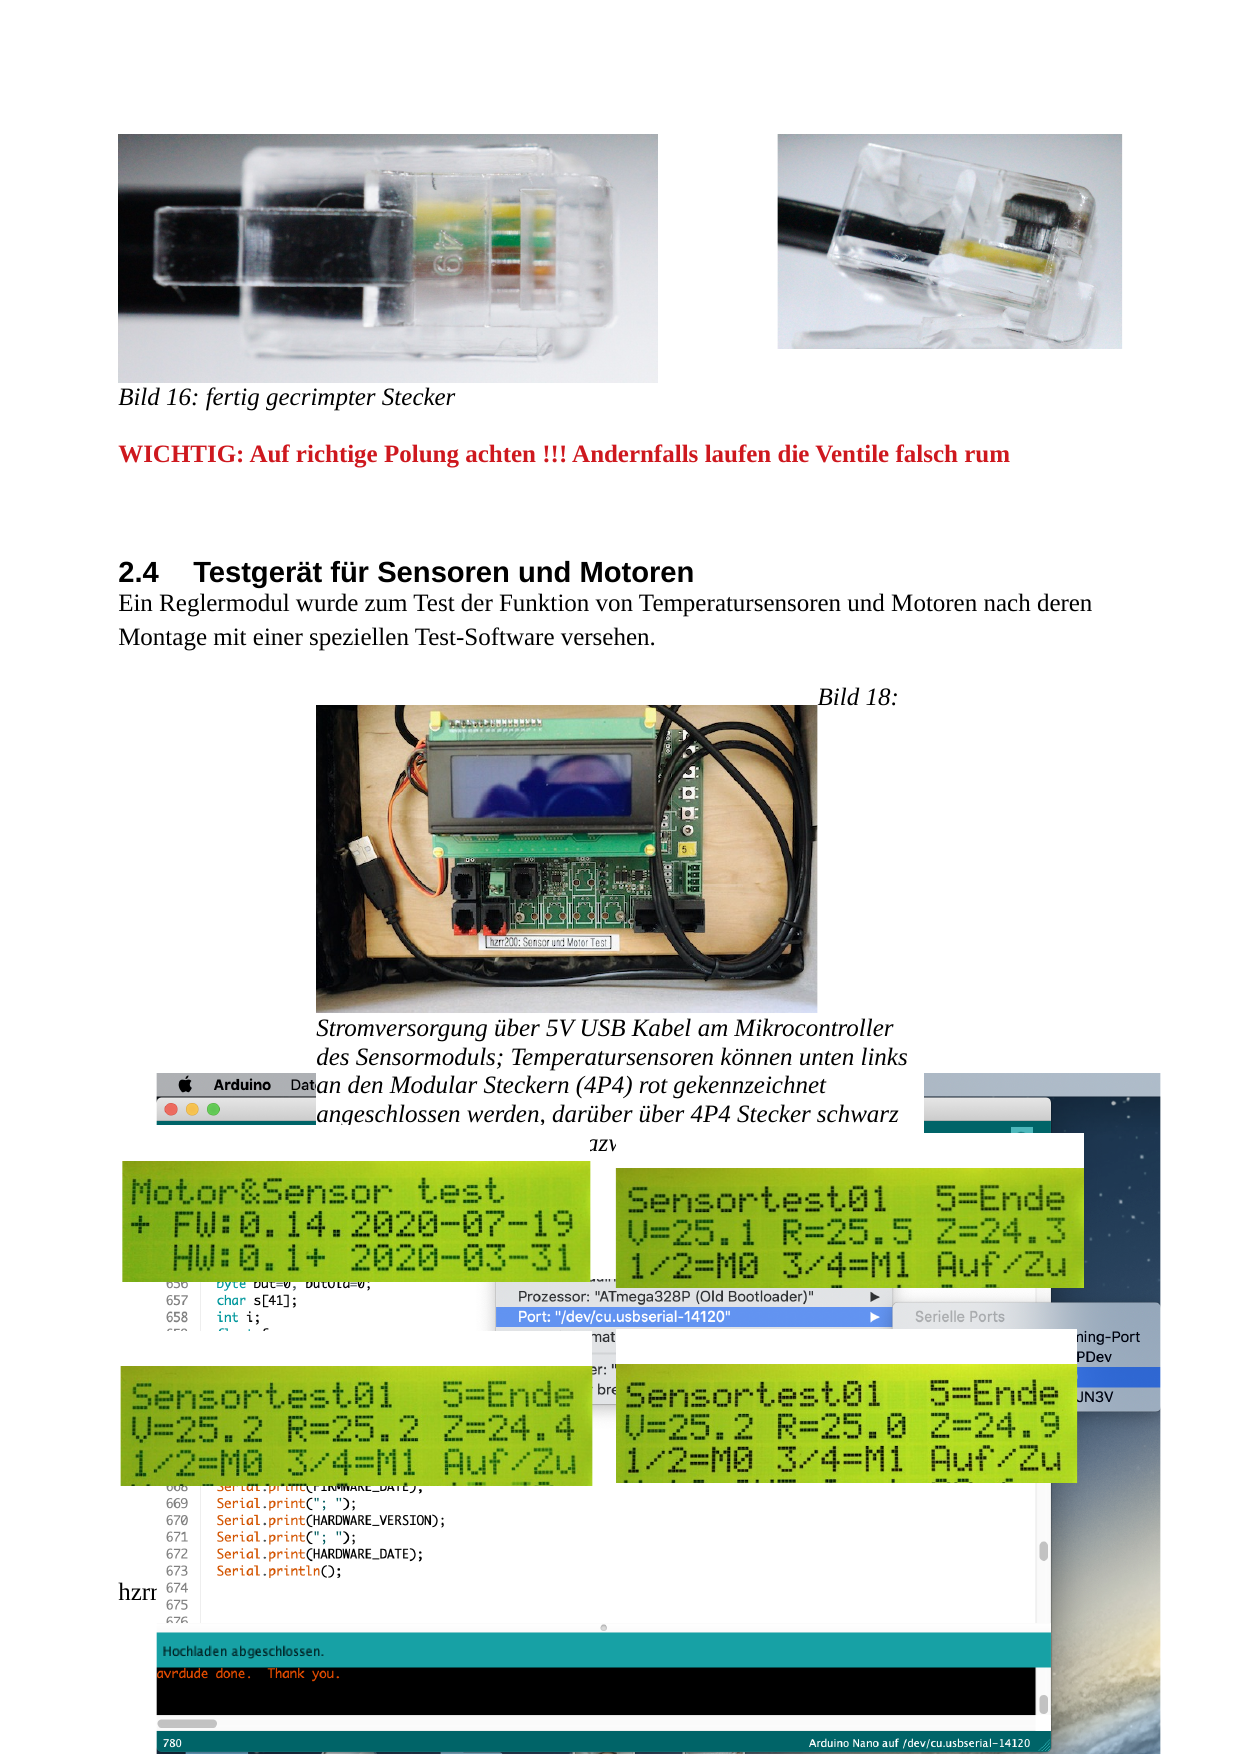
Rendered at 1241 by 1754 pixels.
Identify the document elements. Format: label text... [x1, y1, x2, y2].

text Bild 18: Stromversorgung über 5V USB Kabel am Mikrocontroller des Sensormoduls; Temperatursensoren können unten links an den Modular Steckern (4P4) rot gekennzeichnet angeschlossen werden, darüber über 4P4 Stecker schwarz die Motoranschlüsse und dazwischen der Anschluss für den Raumtemperatur Fühler. [316, 682, 924, 1185]
text Bild 20: Erste Anzeige nach dem Start; V)orlauf- R)ücklauf- Z)immertemperatur in °C; Taste1: Motor0 Auf ... Taste4: Motor1 Zu; Taste 5 Neu starten [616, 1145, 1084, 1168]
text Bild 17: Seitenansicht, Feder unten - gelb sichtbar [778, 111, 1122, 134]
text Bild 19: Start Anzeige [122, 1138, 590, 1161]
text Bild 16: fertig gecrimpter Stecker [118, 111, 687, 411]
text WICHTIG: Auf richtige Polung achten !!! Andernfalls laufen die Ventile falsch rum [118, 439, 1122, 468]
subtitle Testgerät für Sensoren und Motoren [118, 555, 1122, 588]
text Bild 21: Taste2 bei angeschlossenem Motor gedrückt: Motor0 Zu auf Anschlag, Strom ist 98.6mA (typischer Wert, kann zwischen 80 und 120mA sein) [616, 1341, 1077, 1364]
text Ein Reglermodul wurde zum Test der Funktion von Temperatursensoren und Motoren nach deren Montage mit einer speziellen Test-Software versehen. [118, 588, 1122, 650]
text Bild 22: Taste1 bei angeschlossenem Motor gedrückt: Motor0 Auf, Strom ist 15.3mA (typischer Wert, kann ca. 10 bis 40mA sein) [121, 1343, 592, 1366]
